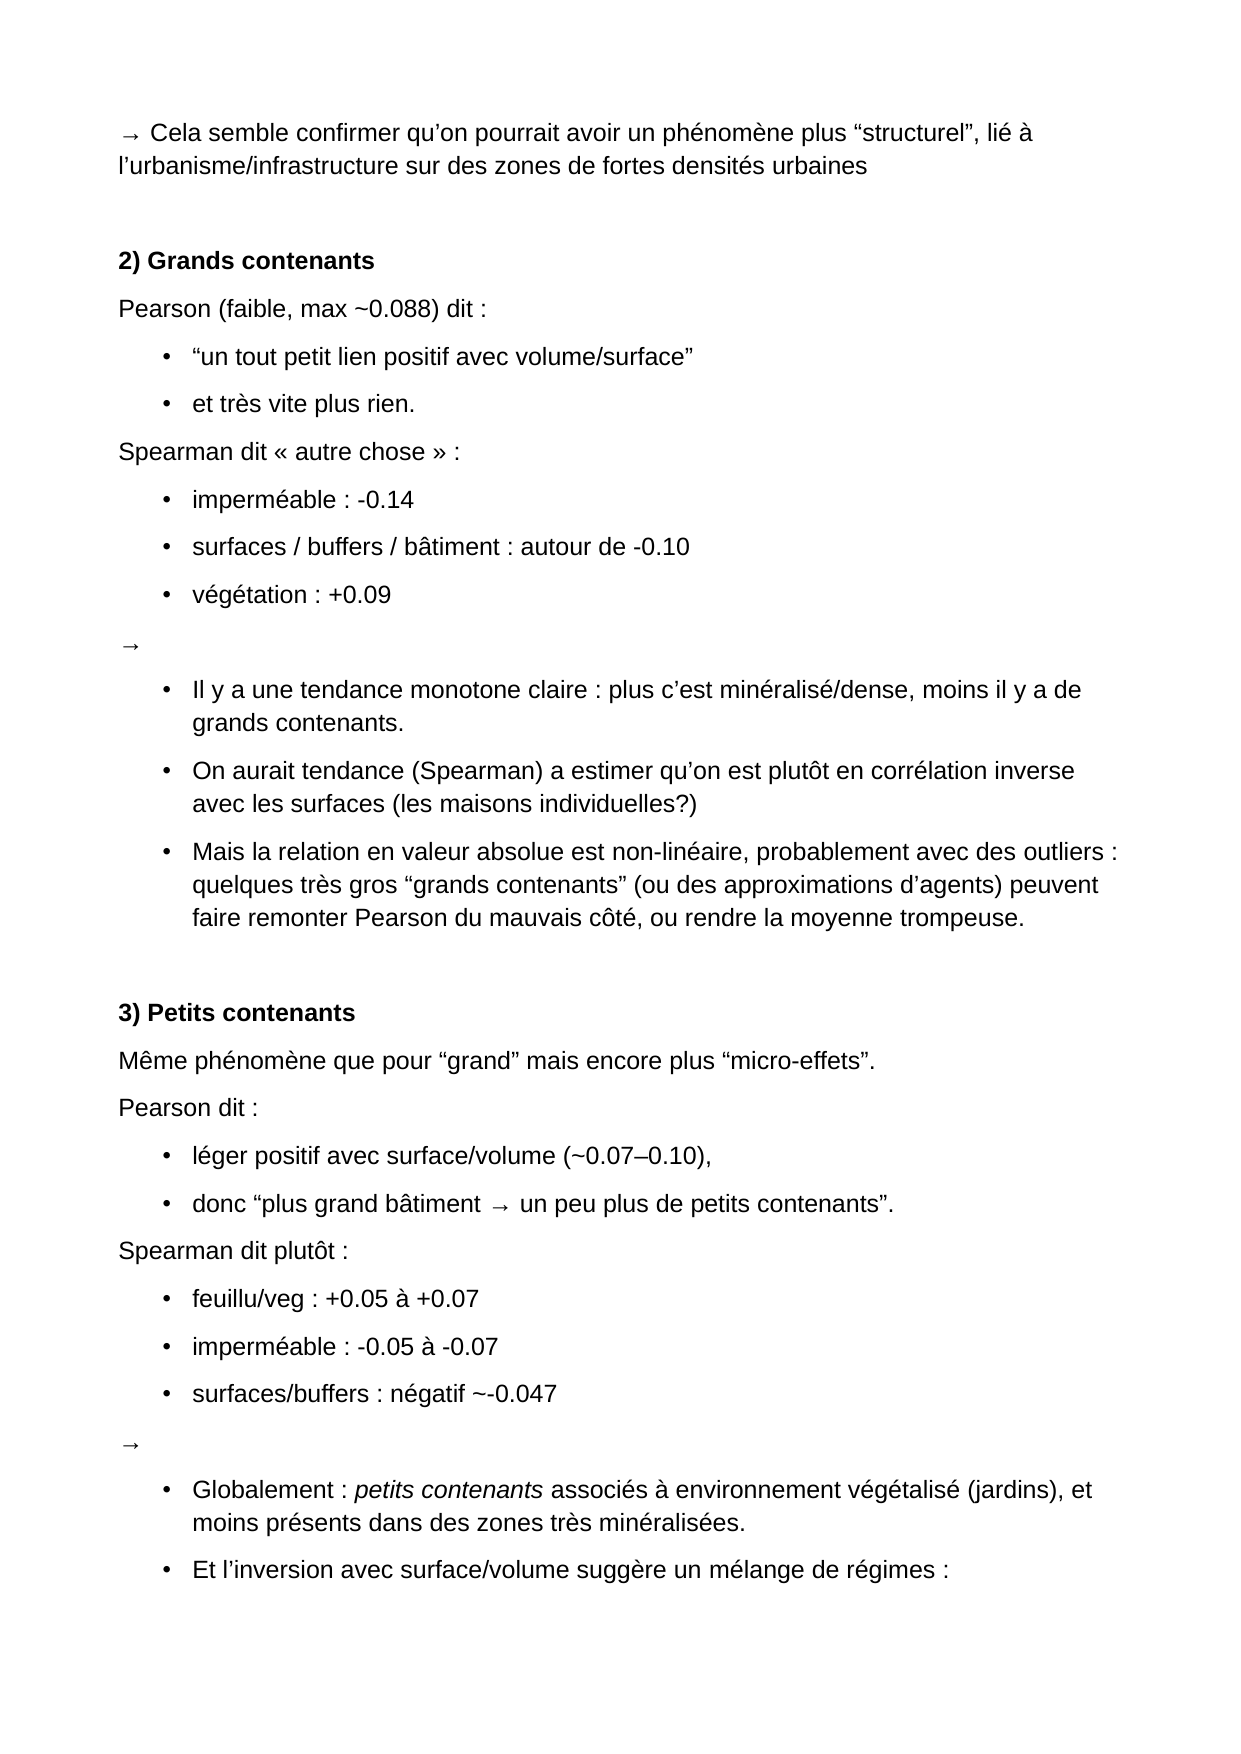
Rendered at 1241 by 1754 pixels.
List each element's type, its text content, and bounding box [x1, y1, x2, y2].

list “un tout petit lien positif avec volume/surface” [162, 342, 1122, 370]
list On aurait tendance (Spearman) a estimer qu’on est plutôt en corrélation inverse avec les surfaces (les maisons individuelles?) [162, 756, 1122, 818]
list Mais la relation en valeur absolue est non-linéaire, probablement avec des outliers : quelques très gros “grands contenants” (ou des approximations d’agents) peuvent faire remonter Pearson du mauvais côté, ou rendre la moyenne trompeuse. [162, 837, 1122, 932]
text Spearman dit plutôt : [118, 1236, 1122, 1265]
list et très vite plus rien. [162, 389, 1122, 418]
list feuillu/veg : +0.05 à +0.07 [162, 1284, 1122, 1313]
subtitle 3) Petits contenants [118, 998, 1122, 1027]
text Pearson (faible, max ~0.088) dit : [118, 294, 1122, 323]
subtitle 2) Grands contenants [118, 246, 1122, 275]
list donc “plus grand bâtiment → un peu plus de petits contenants”. [162, 1189, 1122, 1217]
text → [118, 628, 1122, 656]
list léger positif avec surface/volume (~0.07–0.10), [162, 1141, 1122, 1170]
list imperméable : -0.05 à -0.07 [162, 1332, 1122, 1361]
list imperméable : -0.14 [162, 484, 1122, 513]
list végétation : +0.09 [162, 580, 1122, 609]
list Et l’inversion avec surface/volume suggère un mélange de régimes : [162, 1555, 1122, 1584]
list Globalement : petits contenants associés à environnement végétalisé (jardins), et moins présents dans des zones très minéralisées. [162, 1475, 1122, 1537]
list Il y a une tendance monotone claire : plus c’est minéralisé/dense, moins il y a de grands contenants. [162, 675, 1122, 737]
text → Cela semble confirmer qu’on pourrait avoir un phénomène plus “structurel”, lié à l’urbanisme/infrastructure sur des zones de fortes densités urbaines [118, 118, 1122, 180]
text Spearman dit « autre chose » : [118, 437, 1122, 466]
text → [118, 1427, 1122, 1456]
text Pearson dit : [118, 1093, 1122, 1122]
text Même phénomène que pour “grand” mais encore plus “micro-effets”. [118, 1046, 1122, 1074]
list surfaces/buffers : négatif ~-0.047 [162, 1379, 1122, 1408]
list surfaces / buffers / bâtiment : autour de -0.10 [162, 532, 1122, 561]
